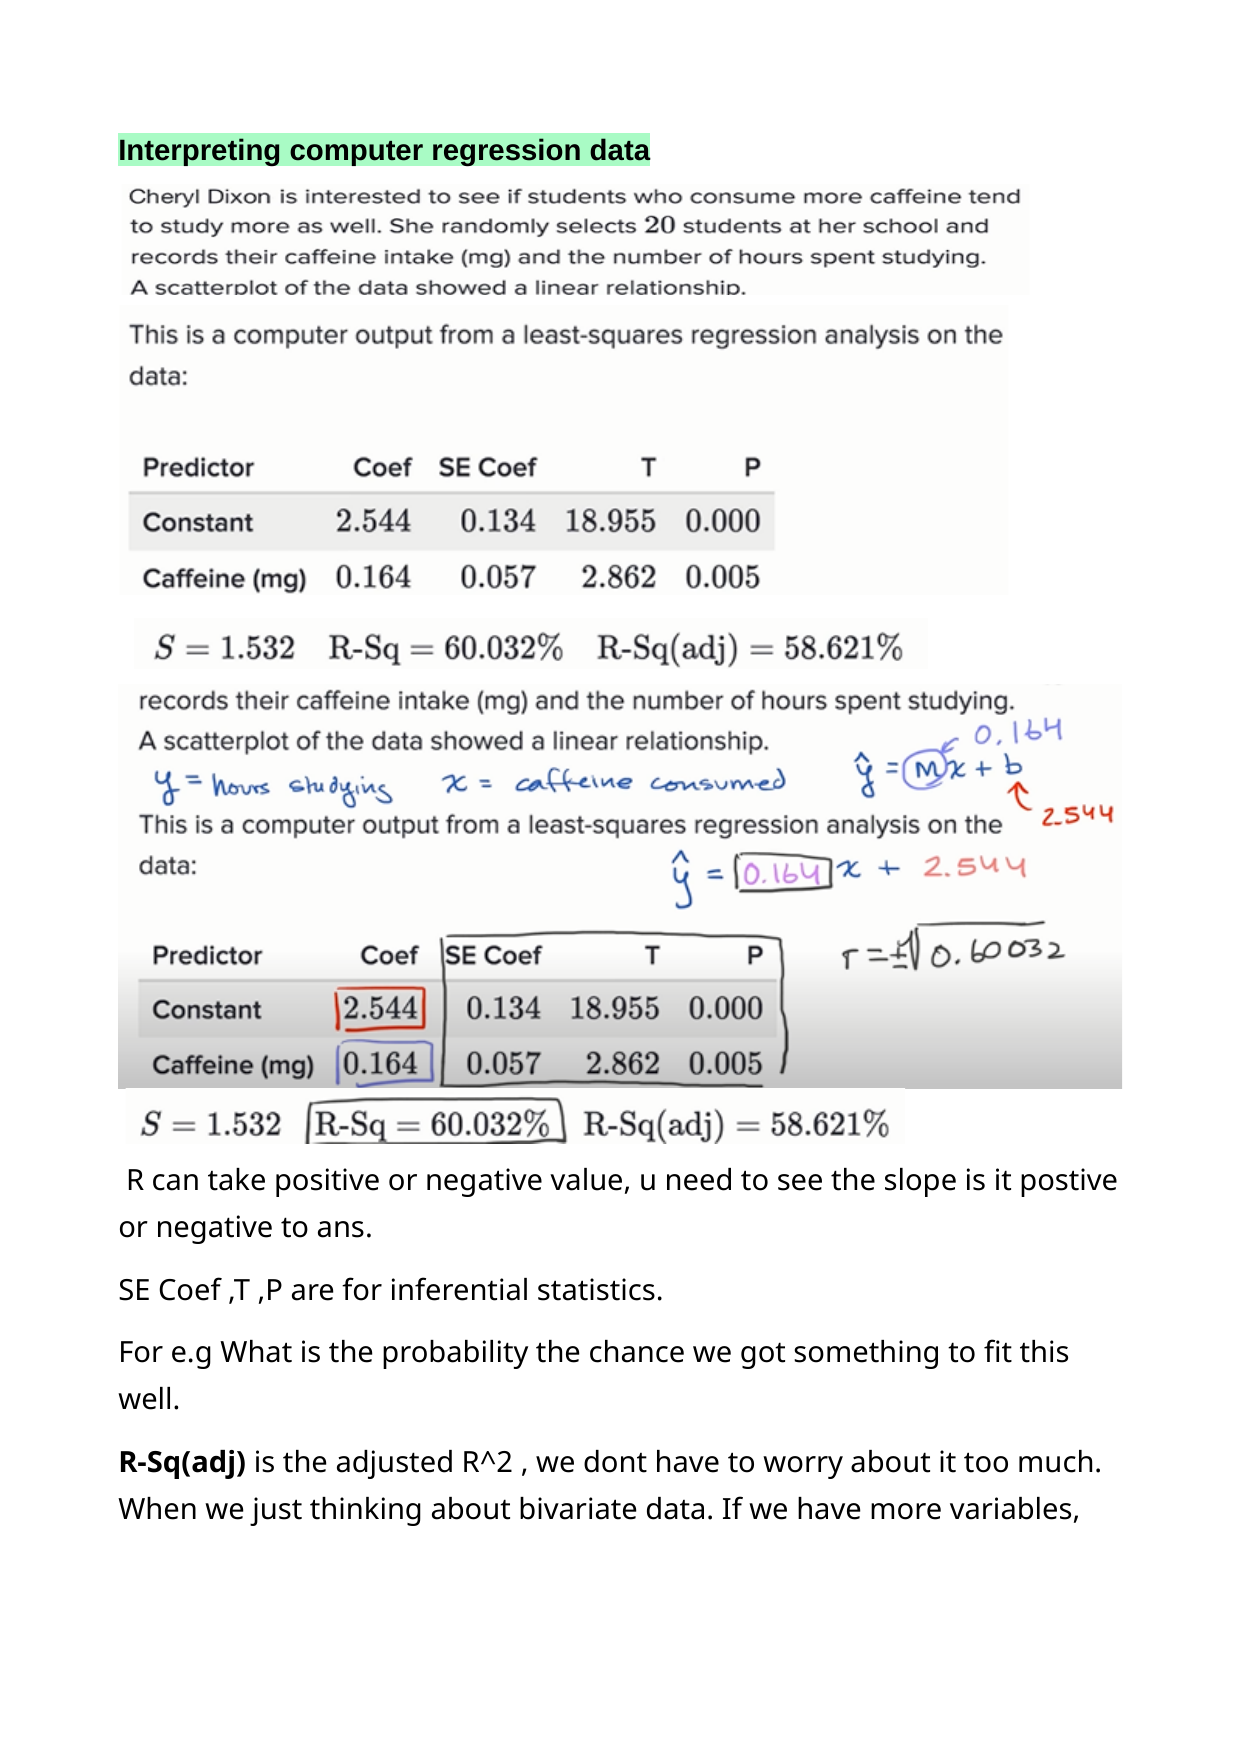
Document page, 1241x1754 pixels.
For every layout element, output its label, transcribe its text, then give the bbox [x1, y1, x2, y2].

picture [119, 305, 1009, 595]
picture [118, 684, 1123, 1144]
text SE Coef ,T ,P are for inferential statistics. [118, 1269, 1122, 1308]
text For e.g What is the probability the chance we got something to fit this well. [118, 1331, 1122, 1418]
text R-Sq(adj) is the adjusted R^2 , we dont have to worry about it too much. When we just thinking about bivariate data. If we have more variables, [118, 1441, 1122, 1528]
picture [121, 184, 1030, 295]
picture [134, 618, 928, 669]
subtitle Interpreting computer regression data [650, 133, 1122, 166]
text R can take positive or negative value, u need to see the slope is it postive or negative to ans. [118, 1159, 1122, 1246]
